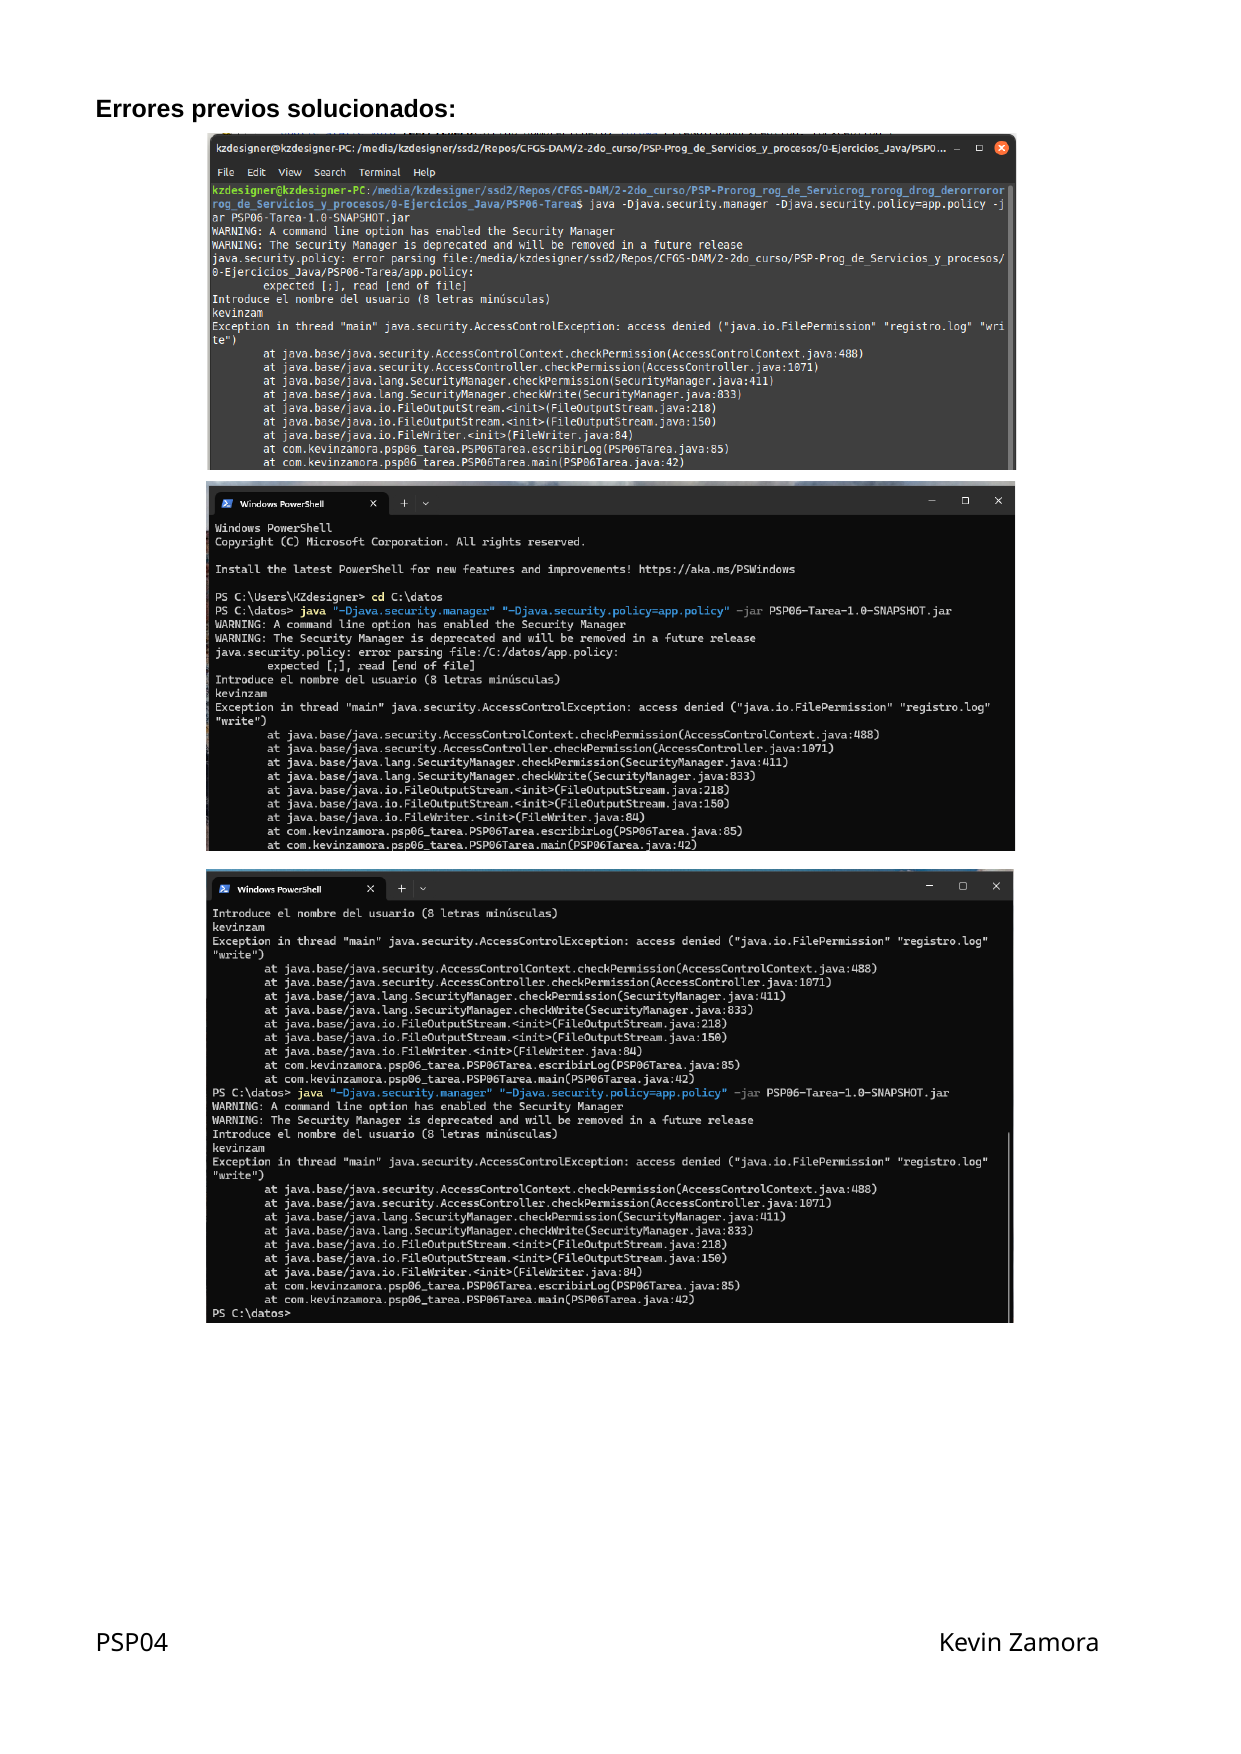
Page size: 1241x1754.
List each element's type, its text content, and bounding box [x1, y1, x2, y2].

text Errores previos solucionados: [95, 94, 1170, 122]
picture [207, 133, 1017, 470]
picture [880, 481, 1016, 851]
picture [887, 869, 1014, 1323]
